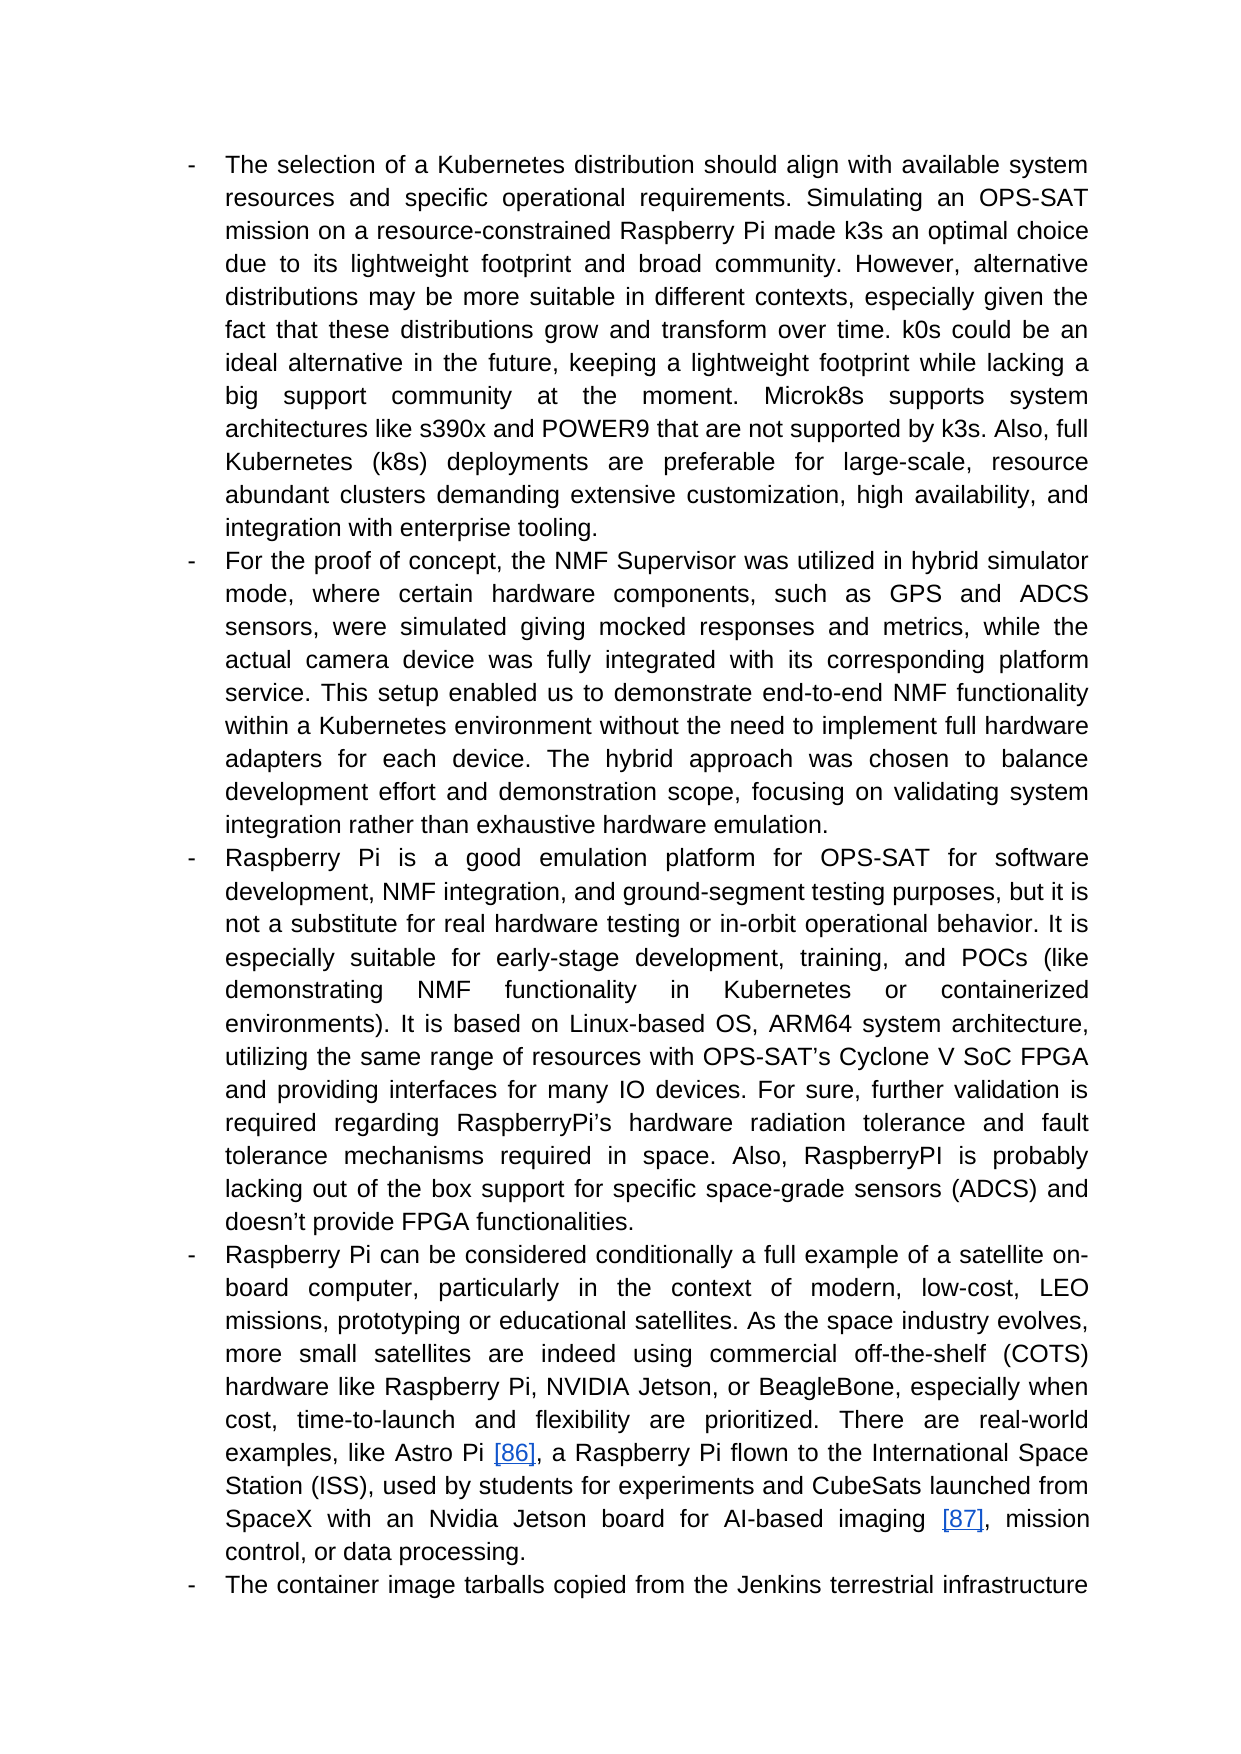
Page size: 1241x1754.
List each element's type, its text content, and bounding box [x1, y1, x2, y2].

list Raspberry Pi is a good emulation platform for OPS-SAT for software development, NMF integration, and ground-segment testing purposes, but it is not a substitute for real hardware testing or in-orbit operational behavior. It is especially suitable for early-stage development, training, and POCs (like demonstrating NMF functionality in Kubernetes or containerized environments). It is based on Linux-based OS, ARM64 system architecture, utilizing the same range of resources with OPS-SAT’s Cyclone V SoC FPGA and providing interfaces for many IO devices. For sure, further validation is required regarding RaspberryPi’s hardware radiation tolerance and fault tolerance mechanisms required in space. Also, RaspberryPI is probably lacking out of the box support for specific space-grade sensors (ADCS) and doesn’t provide FPGA functionalities. [187, 843, 1090, 1235]
list Raspberry Pi can be considered conditionally a full example of a satellite on-board computer, particularly in the context of modern, low-cost, LEO missions, prototyping or educational satellites. As the space industry evolves, more small satellites are indeed using commercial off-the-shelf (COTS) hardware like Raspberry Pi, NVIDIA Jetson, or BeagleBone, especially when cost, time-to-launch and flexibility are prioritized. There are real-world examples, like Astro Pi [86], a Raspberry Pi flown to the International Space Station (ISS), used by students for experiments and CubeSats launched from SpaceX with an Nvidia Jetson board for AI-based imaging [87], mission control, or data processing. [187, 1240, 1090, 1566]
list The container image tarballs copied from the Jenkins terrestrial infrastructure [187, 1570, 1090, 1599]
list The selection of a Kubernetes distribution should align with available system resources and specific operational requirements. Simulating an OPS-SAT mission on a resource-constrained Raspberry Pi made k3s an optimal choice due to its lightweight footprint and broad community. However, alternative distributions may be more suitable in different contexts, especially given the fact that these distributions grow and transform over time. k0s could be an ideal alternative in the future, keeping a lightweight footprint while lacking a big support community at the moment. Microk8s supports system architectures like s390x and POWER9 that are not supported by k3s. Also, full Kubernetes (k8s) deployments are preferable for large-scale, resource abundant clusters demanding extensive customization, high availability, and integration with enterprise tooling. [187, 150, 1090, 542]
list For the proof of concept, the NMF Supervisor was utilized in hybrid simulator mode, where certain hardware components, such as GPS and ADCS sensors, were simulated giving mocked responses and metrics, while the actual camera device was fully integrated with its corresponding platform service. This setup enabled us to demonstrate end-to-end NMF functionality within a Kubernetes environment without the need to implement full hardware adapters for each device. The hybrid approach was chosen to balance development effort and demonstration scope, focusing on validating system integration rather than exhaustive hardware emulation. [187, 546, 1090, 839]
